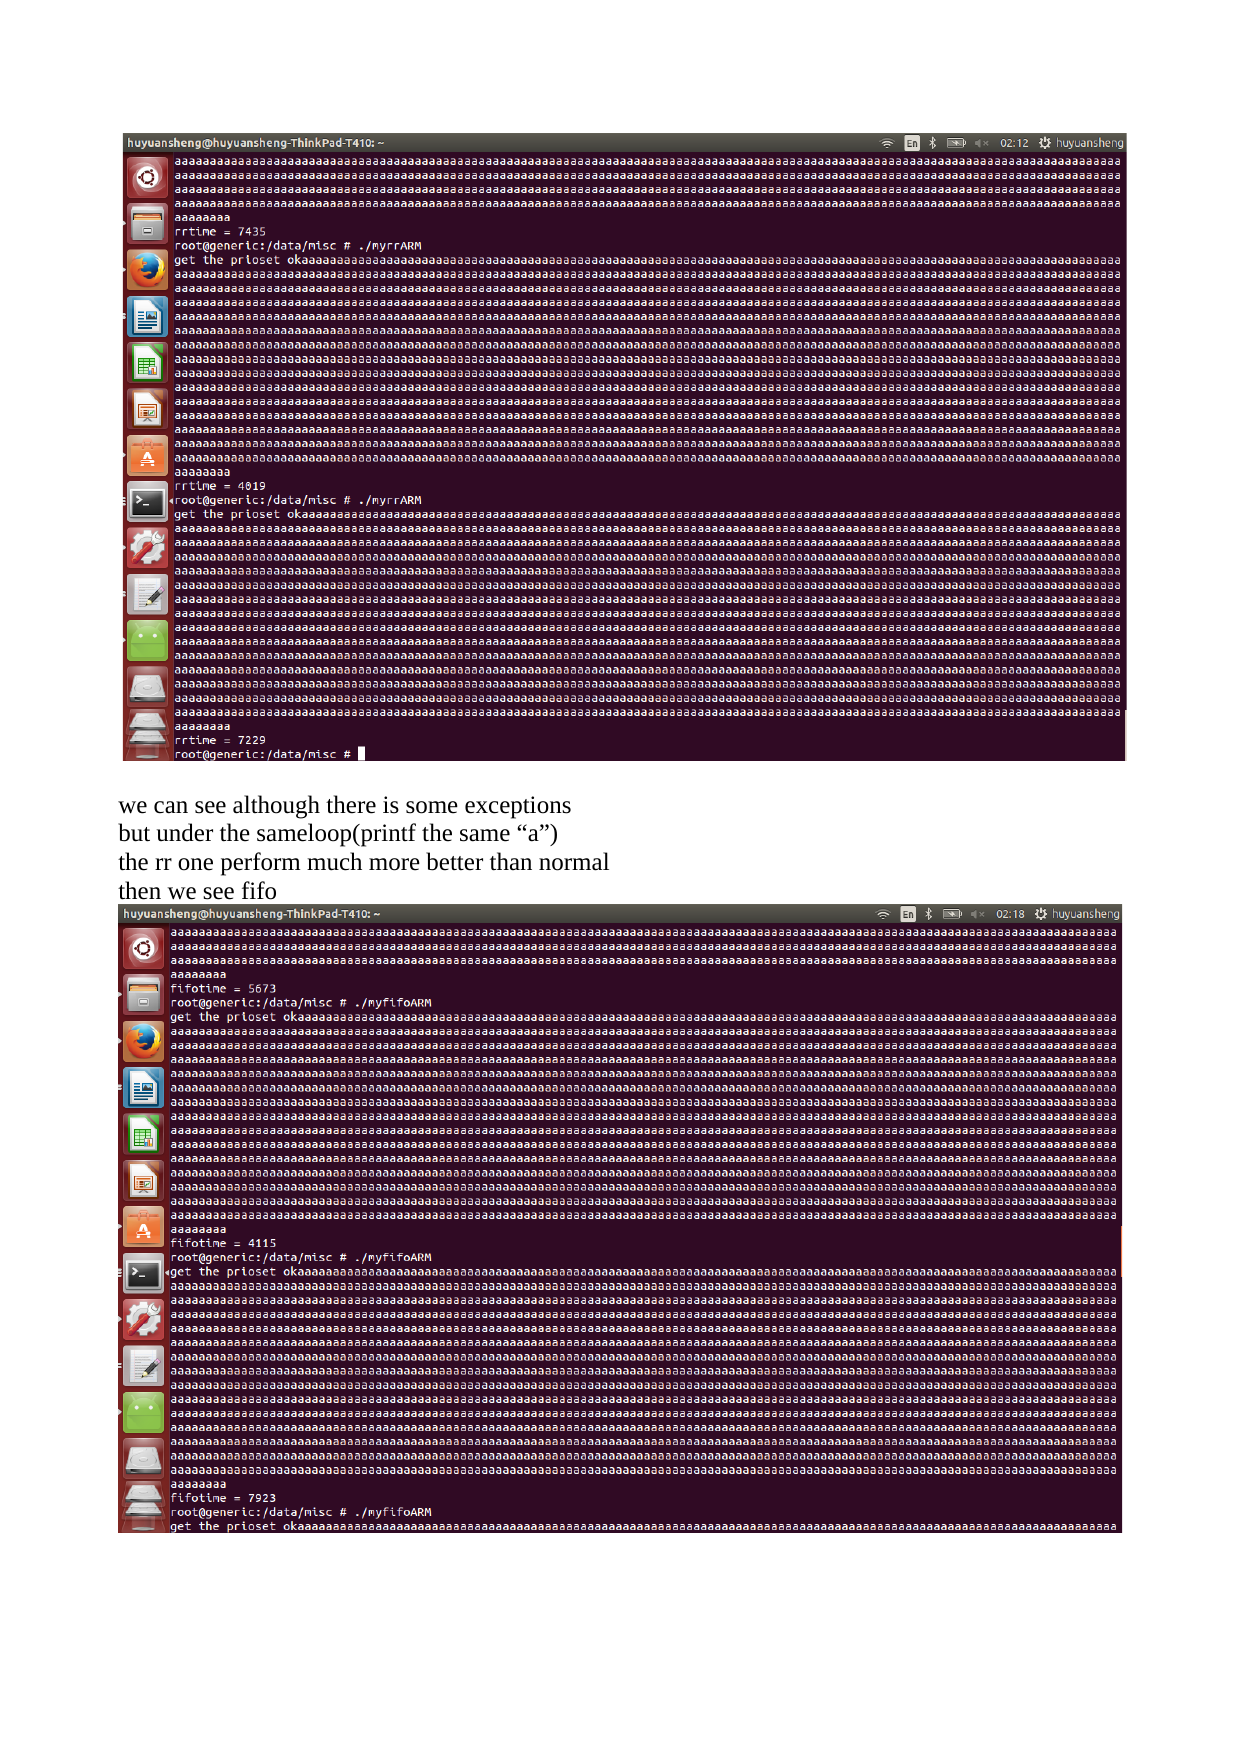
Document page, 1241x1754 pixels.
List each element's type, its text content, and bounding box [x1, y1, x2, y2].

picture [118, 904, 1123, 1533]
text then we see fifo [118, 876, 1122, 904]
picture [122, 133, 1127, 761]
text we can see although there is some exceptions [118, 790, 1122, 818]
text but under the sameloop(printf the same “a”) [118, 818, 1122, 847]
text the rr one perform much more better than normal [118, 847, 1122, 876]
